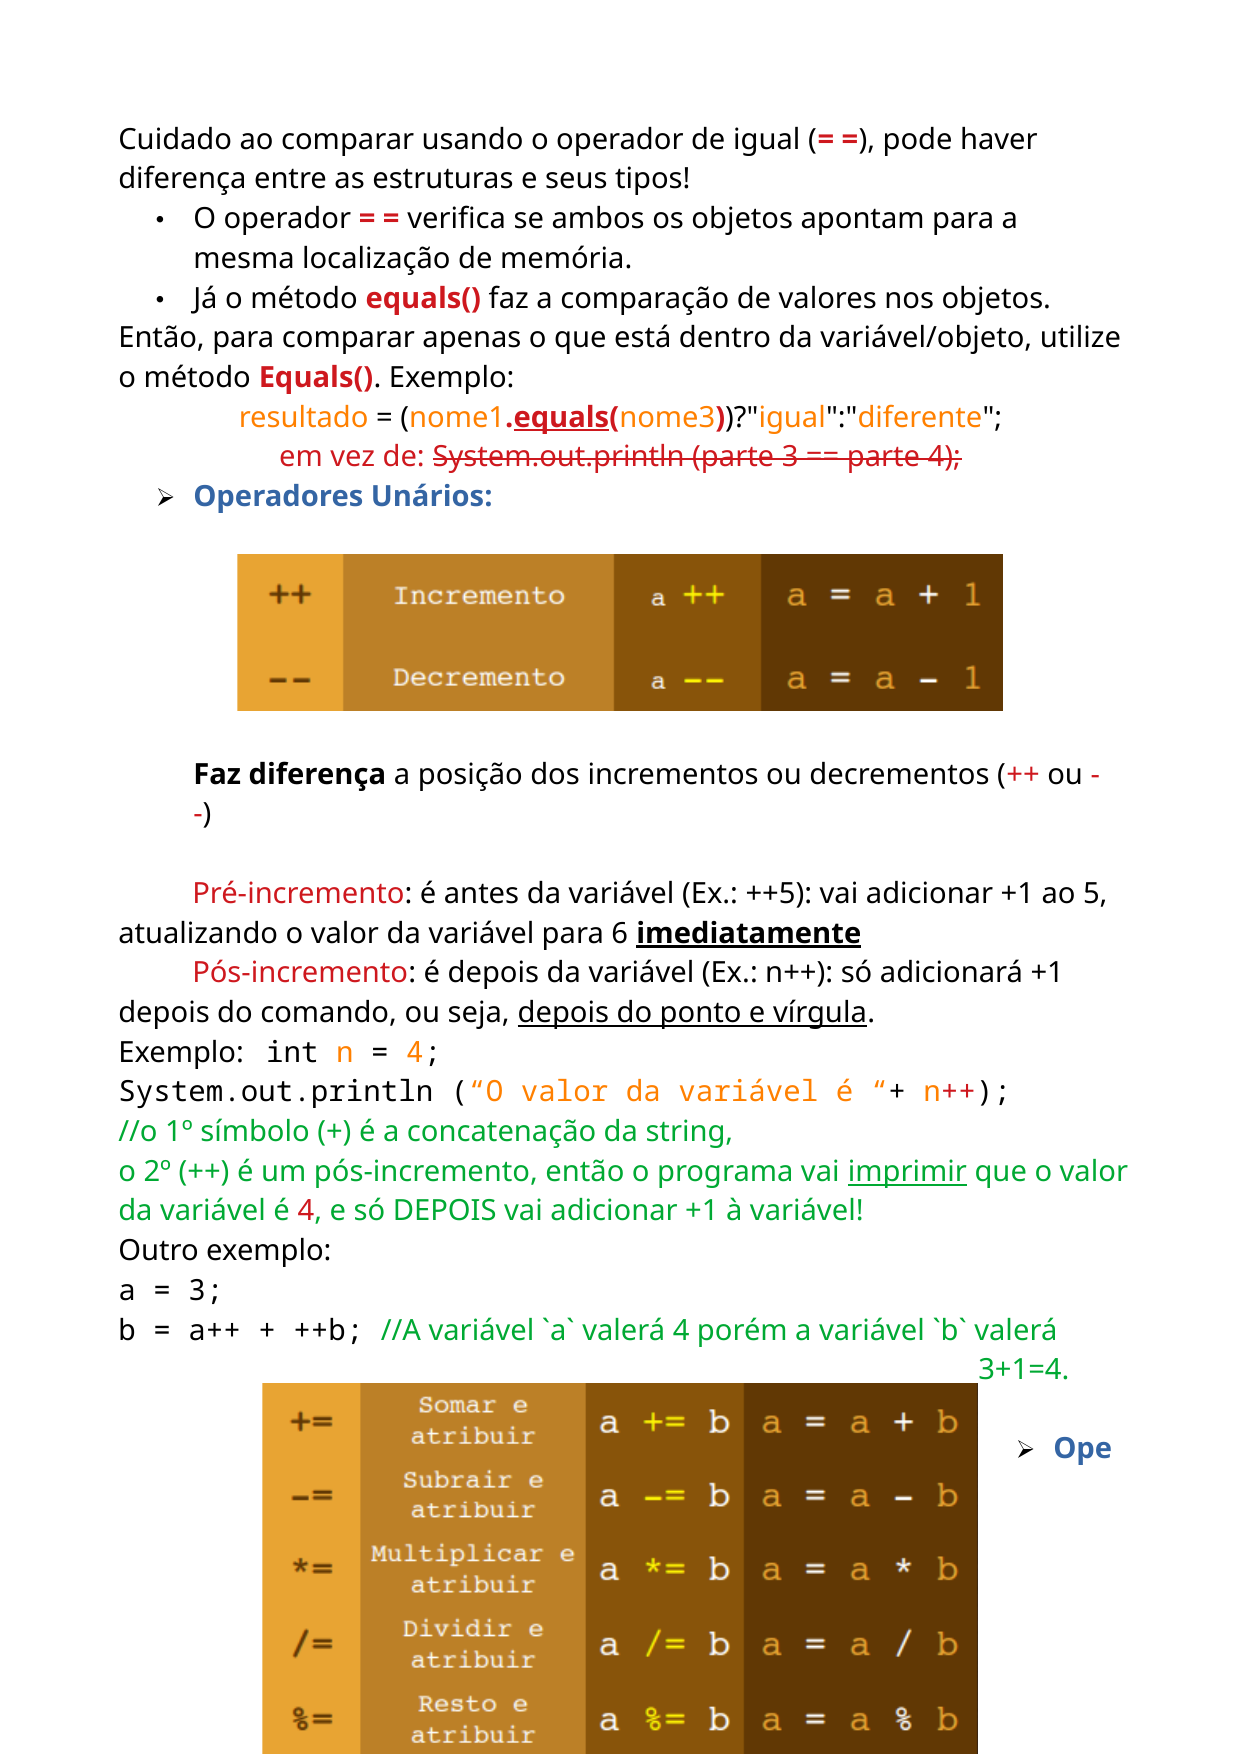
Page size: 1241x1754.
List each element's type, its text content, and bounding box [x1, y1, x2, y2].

text Cuidado ao comparar usando o operador de igual (= =), pode haver diferença entre as estruturas e seus tipos! [118, 118, 1122, 197]
text Então, para comparar apenas o que está dentro da variável/objeto, utilize o método Equals(). Exemplo: [118, 317, 1122, 396]
text Pré-incremento: é antes da variável (Ex.: ++5): vai adicionar +1 ao 5, atualizando o valor da variável para 6 imediatamente [118, 872, 1122, 952]
text em vez de: System.out.println (parte 3 == parte 4); [118, 436, 1122, 475]
list Operadores de Atribuição: [978, 1428, 1122, 1467]
list Operadores Unários: [156, 475, 1122, 515]
text resultado = (nome1.equals(nome3))?"igual":"diferente"; [118, 396, 1122, 436]
list Operadores de Atribuição: [156, 1428, 262, 1467]
text Pós-incremento: é depois da variável (Ex.: n++): só adicionará +1 depois do comando, ou seja, depois do ponto e vírgula. Exemplo: int n = 4; [118, 952, 1122, 1071]
list O operador = = verifica se ambos os objetos apontam para a mesma localização de memória. [156, 197, 1122, 277]
picture [237, 554, 1003, 711]
list Já o método equals() faz a comparação de valores nos objetos. [156, 277, 1122, 317]
list Faz diferença a posição dos incrementos ou decrementos (++ ou - -) [156, 753, 1122, 832]
picture [262, 1383, 978, 1754]
text System.out.println (“O valor da variável é “+ n++); //o 1º símbolo (+) é a concatenação da string, o 2º (++) é um pós-incremento, então o programa vai imprimir que o valor da variável é 4, e só DEPOIS vai adicionar +1 à variável! Outro exemplo: a = 3; b = a++ + ++b; //A variável `a` valerá 4 porém a variável `b` valerá 3+1=4. [118, 1071, 1152, 1388]
